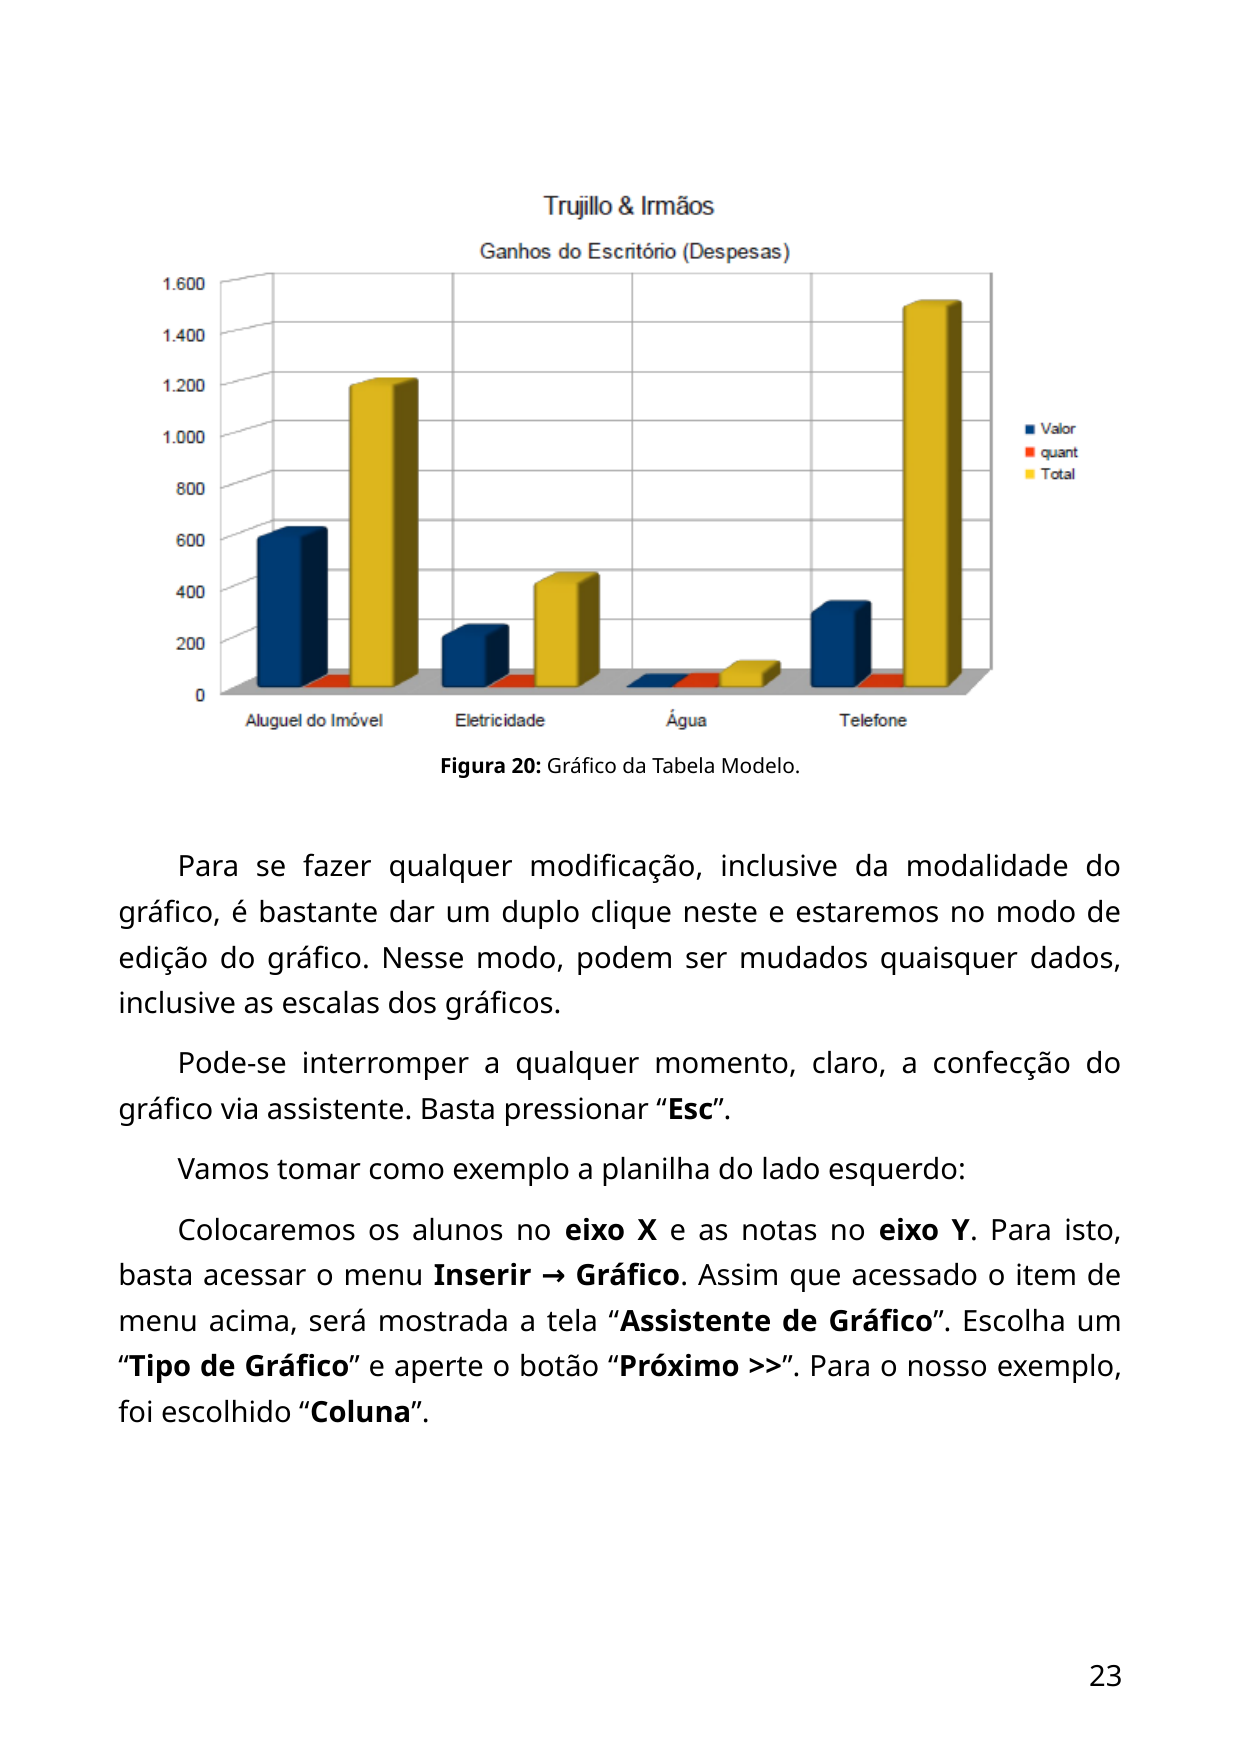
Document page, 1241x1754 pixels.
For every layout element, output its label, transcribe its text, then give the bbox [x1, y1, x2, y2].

picture [153, 190, 1087, 747]
text Figura 20: Gráfico da Tabela Modelo. [154, 747, 1086, 779]
text Pode-se interromper a qualquer momento, claro, a confecção do gráfico via assistente. Basta pressionar “Esc”. [118, 1043, 1122, 1128]
text Para se fazer qualquer modificação, inclusive da modalidade do gráfico, é bastante dar um duplo clique neste e estaremos no modo de edição do gráfico. Nesse modo, podem ser mudados quaisquer dados, inclusive as escalas dos gráficos. [118, 846, 1122, 1022]
text Colocaremos os alunos no eixo X e as notas no eixo Y. Para isto, basta acessar o menu Inserir → Gráfico. Assim que acessado o item de menu acima, será mostrada a tela “Assistente de Gráfico”. Escolha um “Tipo de Gráfico” e aperte o botão “Próximo >>”. Para o nosso exemplo, foi escolhido “Coluna”. [118, 1209, 1122, 1431]
text Vamos tomar como exemplo a planilha do lado esquerdo: [118, 1149, 1122, 1188]
